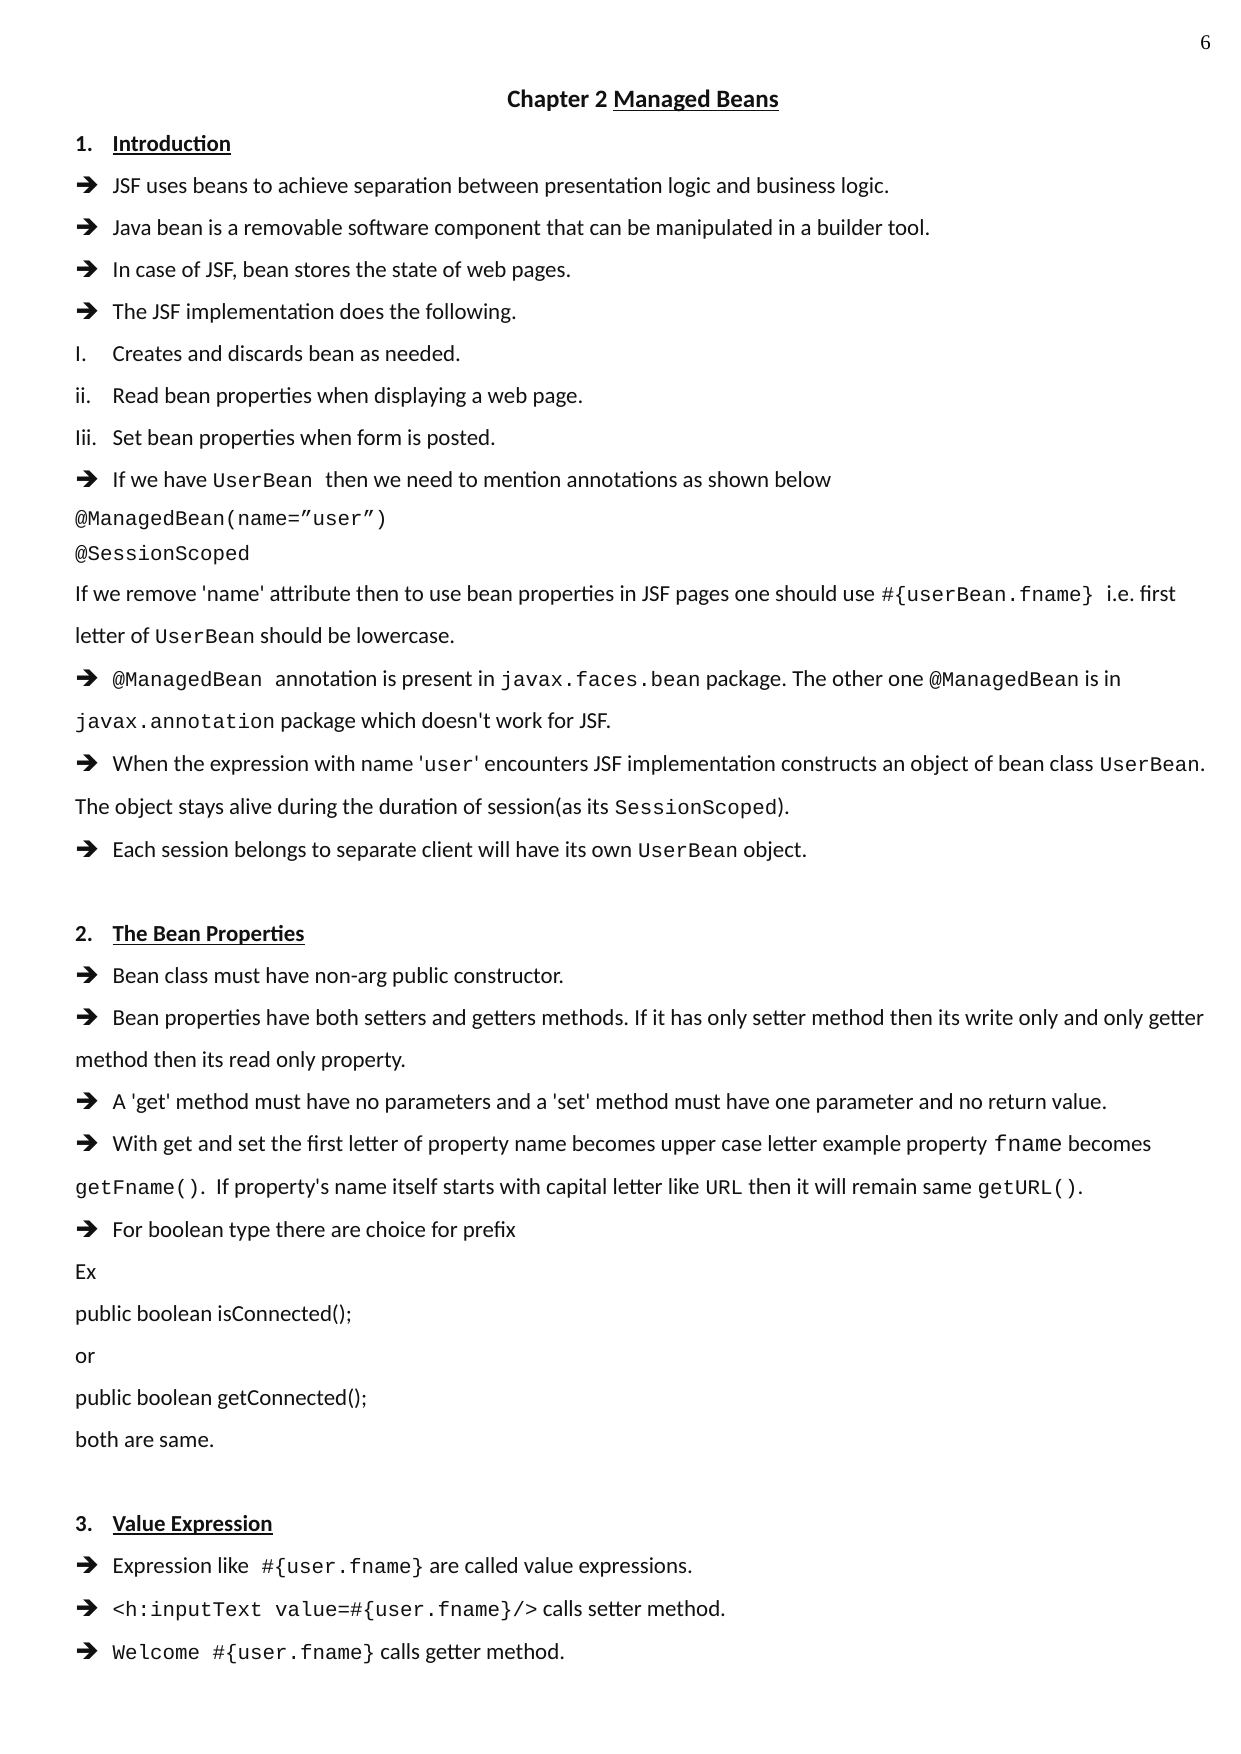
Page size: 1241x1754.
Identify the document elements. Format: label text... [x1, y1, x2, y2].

text @ManagedBean(name=”user”) [75, 508, 1211, 532]
list For boolean type there are choice for prefix [75, 1215, 1211, 1243]
list With get and set the first letter of property name becomes upper case letter example property fname becomes getFname(). If property's name itself starts with capital letter like URL then it will remain same getURL(). [75, 1129, 1211, 1201]
text public boolean getConnected(); [75, 1383, 1211, 1411]
list Each session belongs to separate client will have its own UserBean object. [75, 835, 1211, 863]
text Ex [75, 1257, 1211, 1285]
list ii. Read bean properties when displaying a web page. [75, 381, 1211, 409]
list @ManagedBean annotation is present in javax.faces.bean package. The other one @ManagedBean is in javax.annotation package which doesn't work for JSF. [75, 664, 1211, 735]
list Bean class must have non-arg public constructor. [75, 961, 1211, 989]
list If we have UserBean then we need to mention annotations as shown below [75, 465, 1211, 494]
list Iii. Set bean properties when form is posted. [75, 423, 1211, 451]
list Bean properties have both setters and getters methods. If it has only setter method then its write only and only getter method then its read only property. [75, 1003, 1211, 1073]
list JSF uses beans to achieve separation between presentation logic and business logic. [75, 171, 1211, 199]
text both are same. [75, 1425, 1211, 1453]
list A 'get' method must have no parameters and a 'set' method must have one parameter and no return value. [75, 1087, 1211, 1115]
list In case of JSF, bean stores the state of web pages. [75, 255, 1211, 283]
list <h:inputText value=#{user.fname}/> calls setter method. [75, 1594, 1211, 1622]
list Welcome #{user.fname} calls getter method. [75, 1637, 1211, 1665]
text 1. Introduction [75, 129, 1211, 157]
list When the expression with name 'user' encounters JSF implementation constructs an object of bean class UserBean. The object stays alive during the duration of session(as its SessionScoped). [75, 749, 1211, 820]
text @SessionScoped [75, 543, 1211, 567]
list Expression like #{user.fname} are called value expressions. [75, 1551, 1211, 1580]
text or [75, 1341, 1211, 1369]
text 3. Value Expression [75, 1509, 1211, 1537]
list The JSF implementation does the following. [75, 297, 1211, 325]
text 2. The Bean Properties [75, 919, 1211, 947]
text If we remove 'name' attribute then to use bean properties in JSF pages one should use #{userBean.fname} i.e. first letter of UserBean should be lowercase. [75, 579, 1211, 650]
text Chapter 2 Managed Beans [75, 83, 1211, 114]
text public boolean isConnected(); [75, 1299, 1211, 1327]
list Java bean is a removable software component that can be manipulated in a builder tool. [75, 213, 1211, 241]
list I. Creates and discards bean as needed. [75, 339, 1211, 367]
